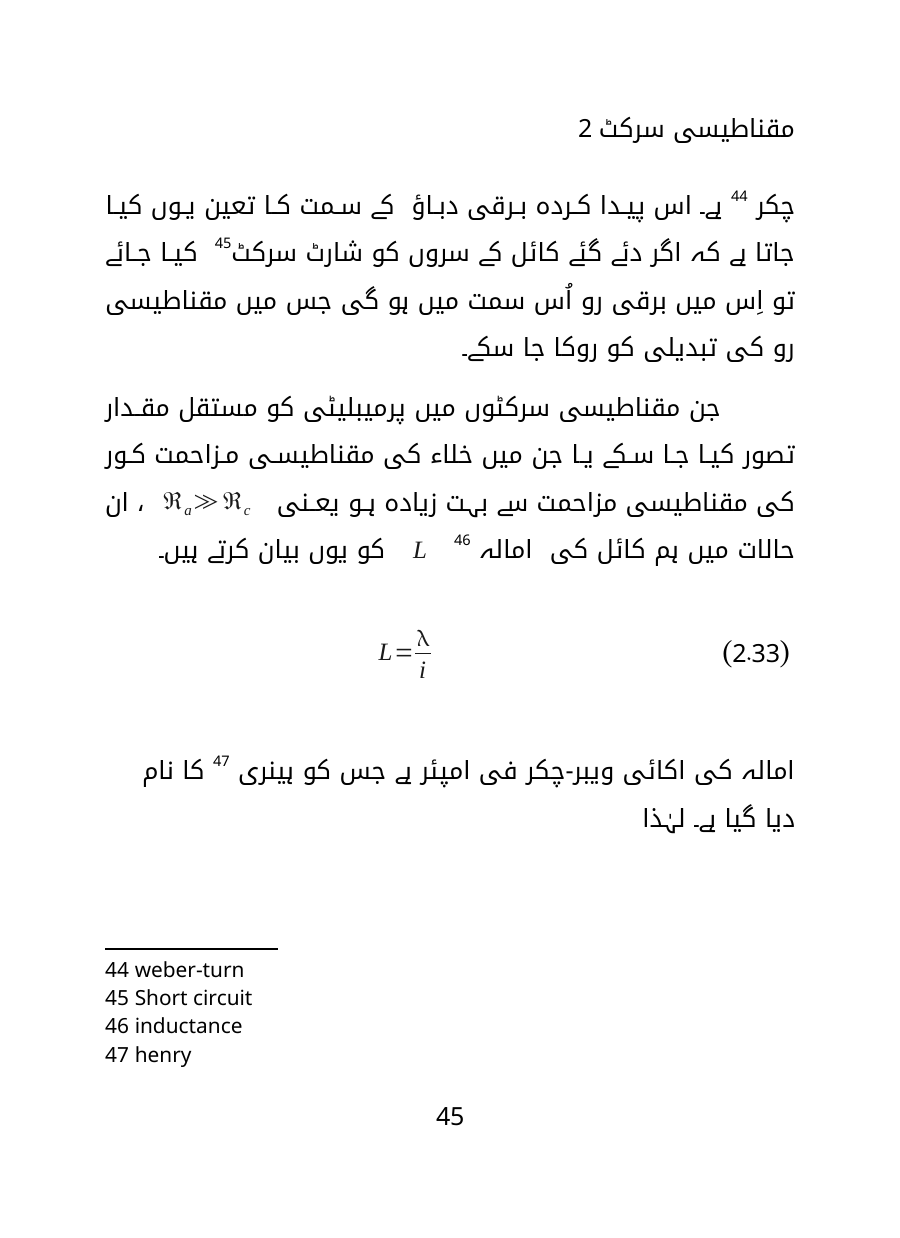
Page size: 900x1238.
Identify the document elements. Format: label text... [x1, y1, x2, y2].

text امالہ کی اکائی ویبر-چکر فی امپئر ہے جس کو ہینری کا نام دیا گیا ہے۔ لہٰذا [105, 747, 795, 842]
text inductance [105, 1012, 795, 1040]
table_header (2.33) [696, 621, 795, 701]
table_header [105, 621, 696, 701]
text Short circuit [105, 983, 795, 1012]
text جن مقناطیسی سرکٹوں میں پرمیبلیٹی کو مستقل مقدار تصور کیا جا سکے یا جن میں خلاء کی مقناطیسی مزاحمت کور کی مقناطیسی مزاحمت سے بہت زیادہ ہو یعنی ، ان حالات میں ہم کائل کی امالہ کو یوں بیان کرتے ہیں۔ [105, 384, 795, 574]
text weber-turn [105, 955, 795, 983]
text henry [105, 1040, 795, 1068]
text اس مساوات میں ہم کائل میں، وقت کے ساتھ تبدیل ہونے والے، مقناطیسی رو کو سے ظاہر کر رہے ہیں۔ کو کائل کی مقناطیسی رو سے ملاپ کہتے ہیں اور اس کی اکائی ویبر-چکر ہے۔ اس پیدا کردہ برقی دباؤ کے سمت کا تعین یوں کیا جاتا ہے کہ اگر دئے گئے کائل کے سروں کو شارٹ سرکٹ کیا جائے تو اِس میں برقی رو اُس سمت میں ہو گی جس میں مقناطیسی رو کی تبدیلی کو روکا جا سکے۔ [105, 182, 795, 372]
